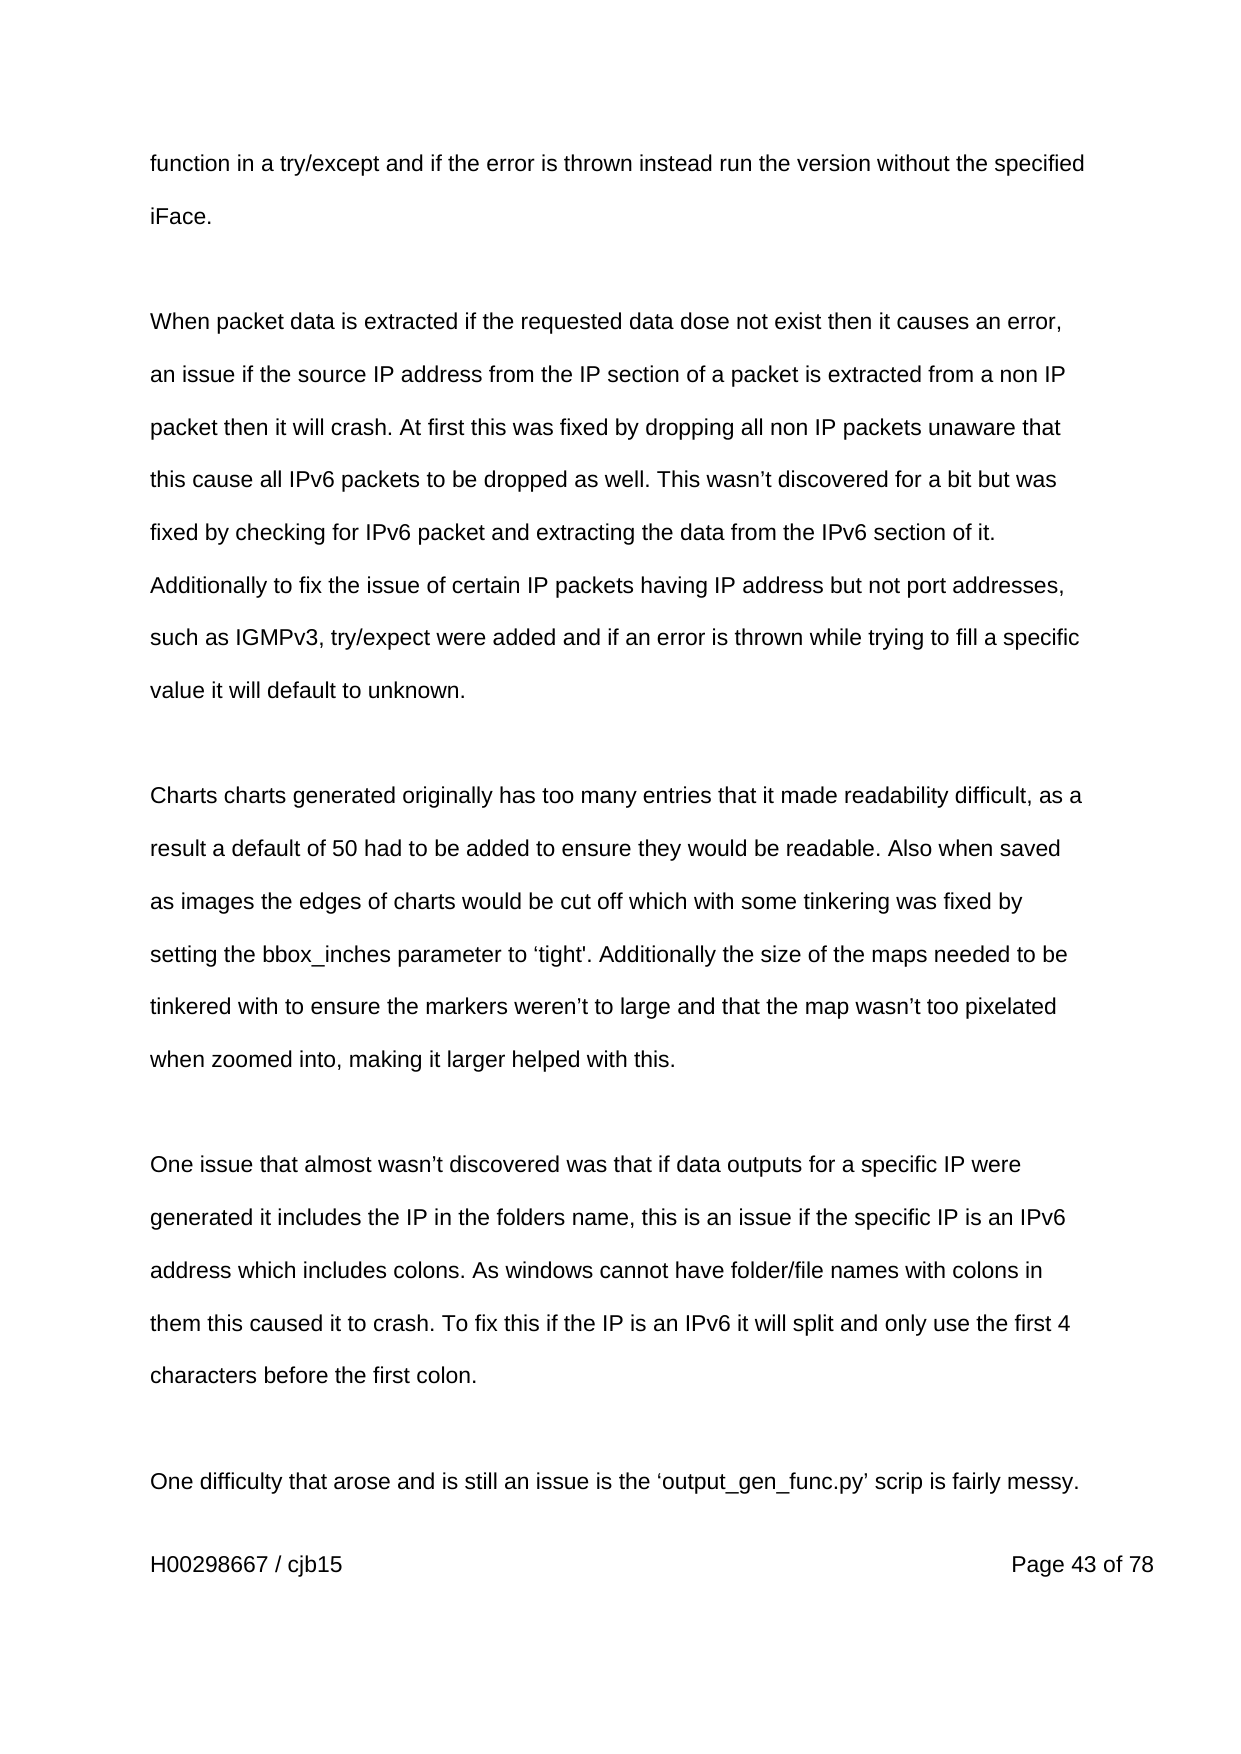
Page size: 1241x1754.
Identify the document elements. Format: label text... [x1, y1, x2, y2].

text When packet data is extracted if the requested data dose not exist then it causes an error, an issue if the source IP address from the IP section of a packet is extracted from a non IP packet then it will crash. At first this was fixed by dropping all non IP packets unaware that this cause all IPv6 packets to be dropped as well. This wasn’t discovered for a bit but was fixed by checking for IPv6 packet and extracting the data from the IPv6 section of it. Additionally to fix the issue of certain IP packets having IP address but not port addresses, such as IGMPv3, try/expect were added and if an error is thrown while trying to fill a specific value it will default to unknown. [150, 308, 1090, 703]
text Charts charts generated originally has too many entries that it made readability difficult, as a result a default of 50 had to be added to ensure they would be readable. Also when saved as images the edges of charts would be cut off which with some tinkering was fixed by setting the bbox_inches parameter to ‘tight'. Additionally the size of the maps needed to be tinkered with to ensure the markers weren’t to large and that the map wasn’t too pixelated when zoomed into, making it larger helped with this. [150, 782, 1090, 1072]
text One difficulty that arose and is still an issue is the ‘output_gen_func.py’ scrip is fairly messy. [150, 1468, 1090, 1494]
text One issue that almost wasn’t discovered was that if data outputs for a specific IP were generated it includes the IP in the folders name, this is an issue if the specific IP is an IPv6 address which includes colons. As windows cannot have folder/file names with colons in them this caused it to crash. To fix this if the IP is an IPv6 it will split and only use the first 4 characters before the first colon. [150, 1151, 1090, 1389]
text function in a try/except and if the error is thrown instead run the version without the specified iFace. [150, 150, 1090, 229]
